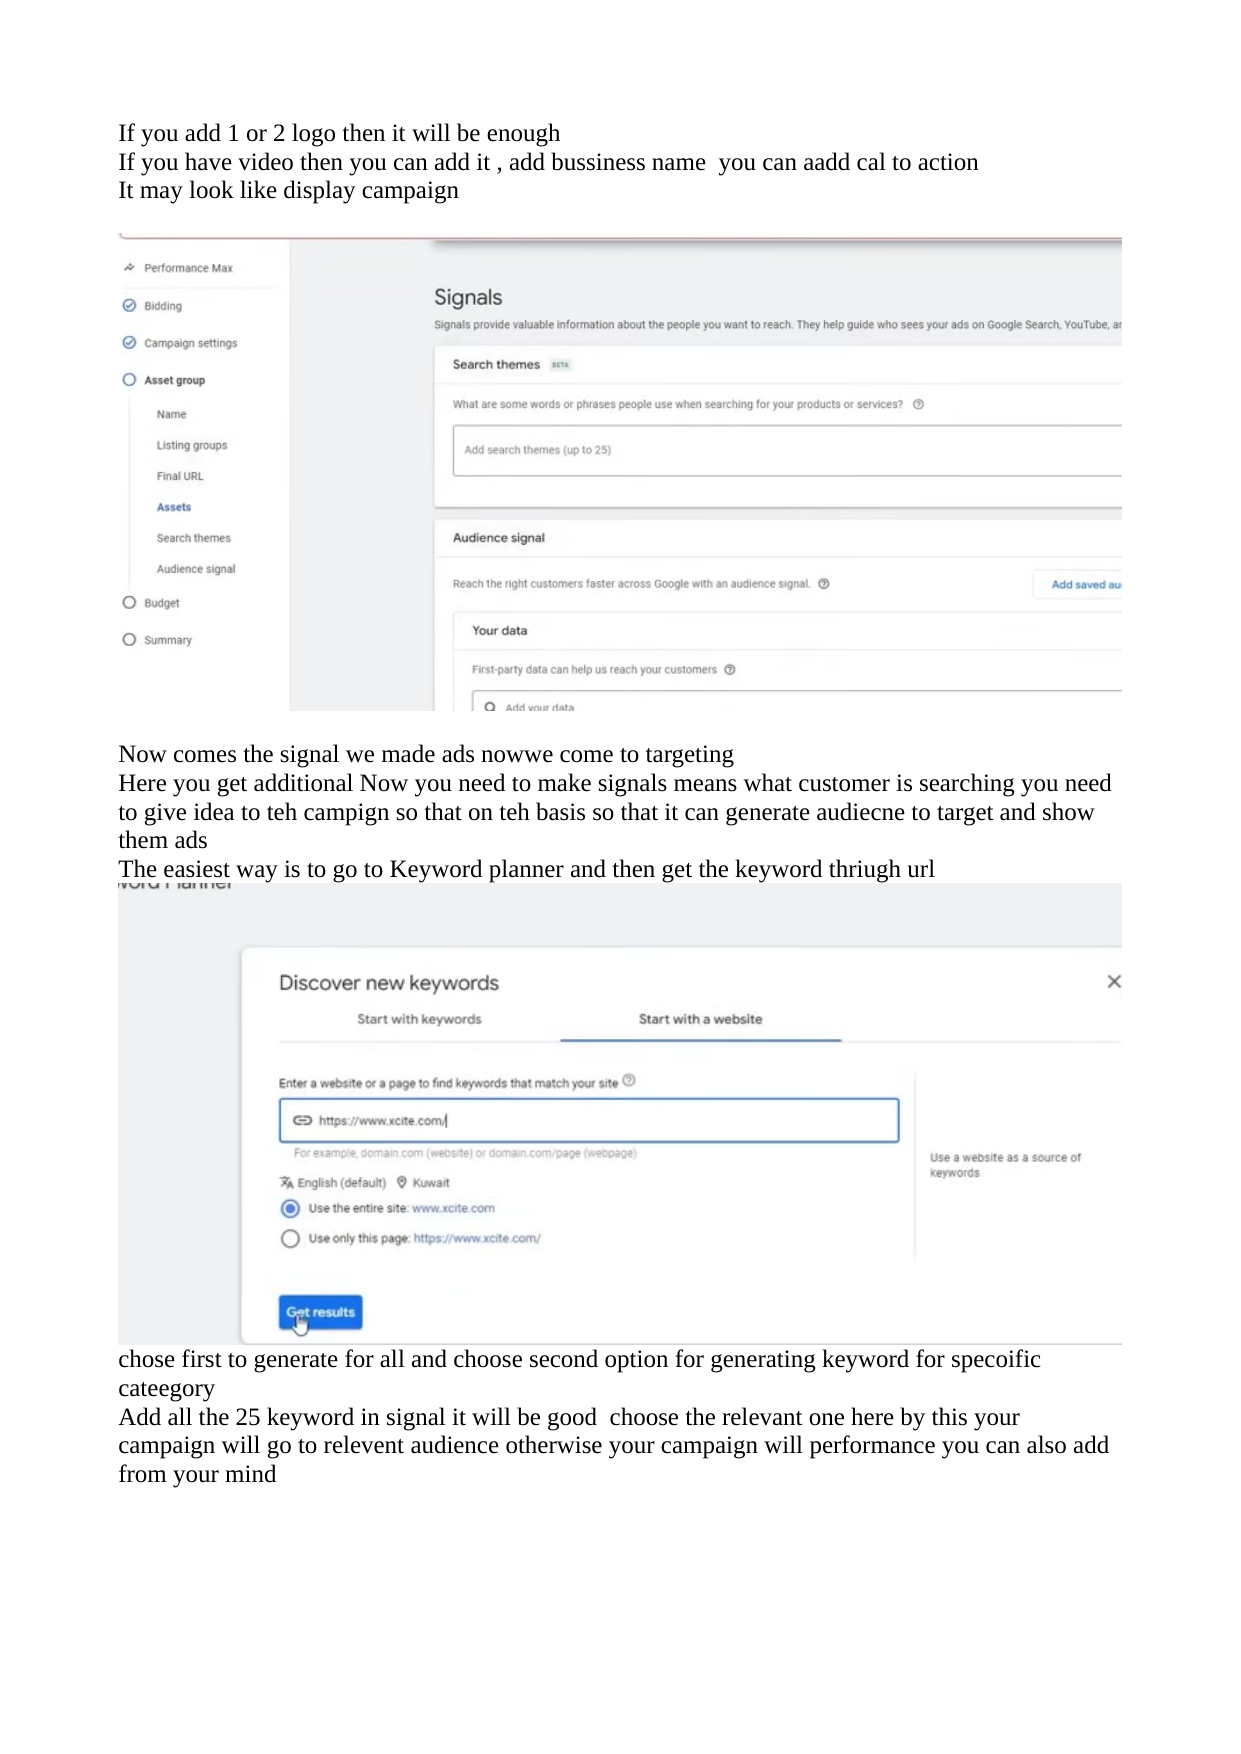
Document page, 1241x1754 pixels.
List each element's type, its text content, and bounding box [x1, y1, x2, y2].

text chose first to generate for all and choose second option for generating keyword for specoific cateegory [118, 1345, 1122, 1402]
text Here you get additional Now you need to make signals means what customer is searching you need to give idea to teh campign so that on teh basis so that it can generate audiecne to target and show them ads [118, 768, 1122, 854]
text If you have video then you can add it , add bussiness name you can aadd cal to action [118, 147, 1122, 176]
text If you add 1 or 2 logo then it will be enough [118, 118, 1122, 147]
text It may look like display campaign [118, 176, 1122, 204]
text The easiest way is to go to Keyword planner and then get the keyword thriugh url [118, 854, 1122, 883]
text Add all the 25 keyword in signal it will be good choose the relevant one here by this your campaign will go to relevent audience otherwise your campaign will performance you can also add from your mind [118, 1402, 1122, 1488]
text Now comes the signal we made ads nowwe come to targeting [118, 739, 1122, 768]
picture [118, 233, 1122, 711]
picture [118, 883, 1122, 1345]
